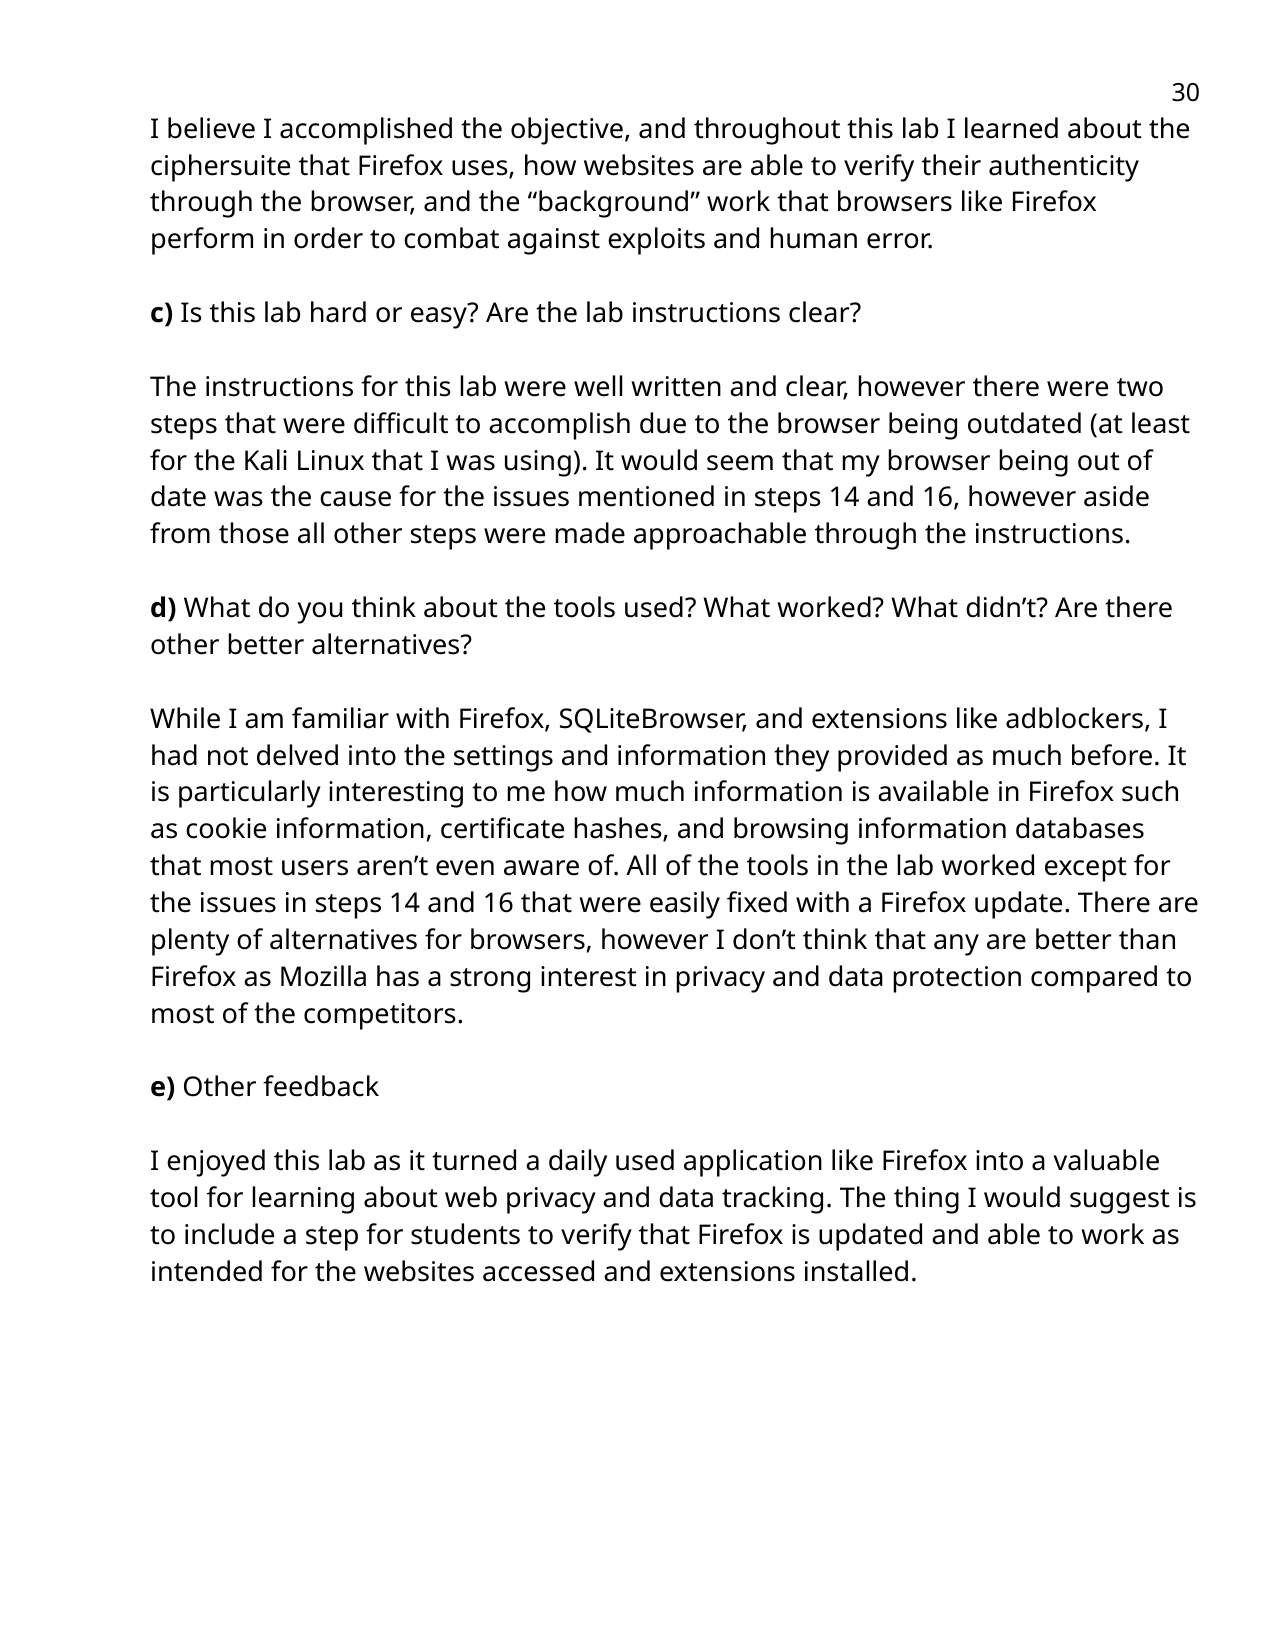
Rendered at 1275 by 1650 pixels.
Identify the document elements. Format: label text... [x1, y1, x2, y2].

text c) Is this lab hard or easy? Are the lab instructions clear? [150, 293, 1200, 330]
text The instructions for this lab were well written and clear, however there were two steps that were difficult to accomplish due to the browser being outdated (at least for the Kali Linux that I was using). It would seem that my browser being out of date was the cause for the issues mentioned in steps 14 and 16, however aside from those all other steps were made approachable through the instructions. [150, 367, 1200, 552]
text I believe I accomplished the objective, and throughout this lab I learned about the ciphersuite that Firefox uses, how websites are able to verify their authenticity through the browser, and the “background” work that browsers like Firefox perform in order to combat against exploits and human error. [150, 109, 1200, 257]
text While I am familiar with Firefox, SQLiteBrowser, and extensions like adblockers, I had not delved into the settings and information they provided as much before. It is particularly interesting to me how much information is available in Firefox such as cookie information, certificate hashes, and browsing information databases that most users aren’t even aware of. All of the tools in the lab worked except for the issues in steps 14 and 16 that were easily fixed with a Firefox update. There are plenty of alternatives for browsers, however I don’t think that any are better than Firefox as Mozilla has a strong interest in privacy and data protection compared to most of the competitors. [150, 699, 1200, 1031]
text I enjoyed this lab as it turned a daily used application like Firefox into a valuable tool for learning about web privacy and data tracking. The thing I would suggest is to include a step for students to verify that Firefox is updated and able to work as intended for the websites accessed and extensions installed. [150, 1142, 1200, 1289]
text d) What do you think about the tools used? What worked? What didn’t? Are there other better alternatives? [150, 588, 1200, 662]
text e) Other feedback [150, 1068, 1200, 1105]
